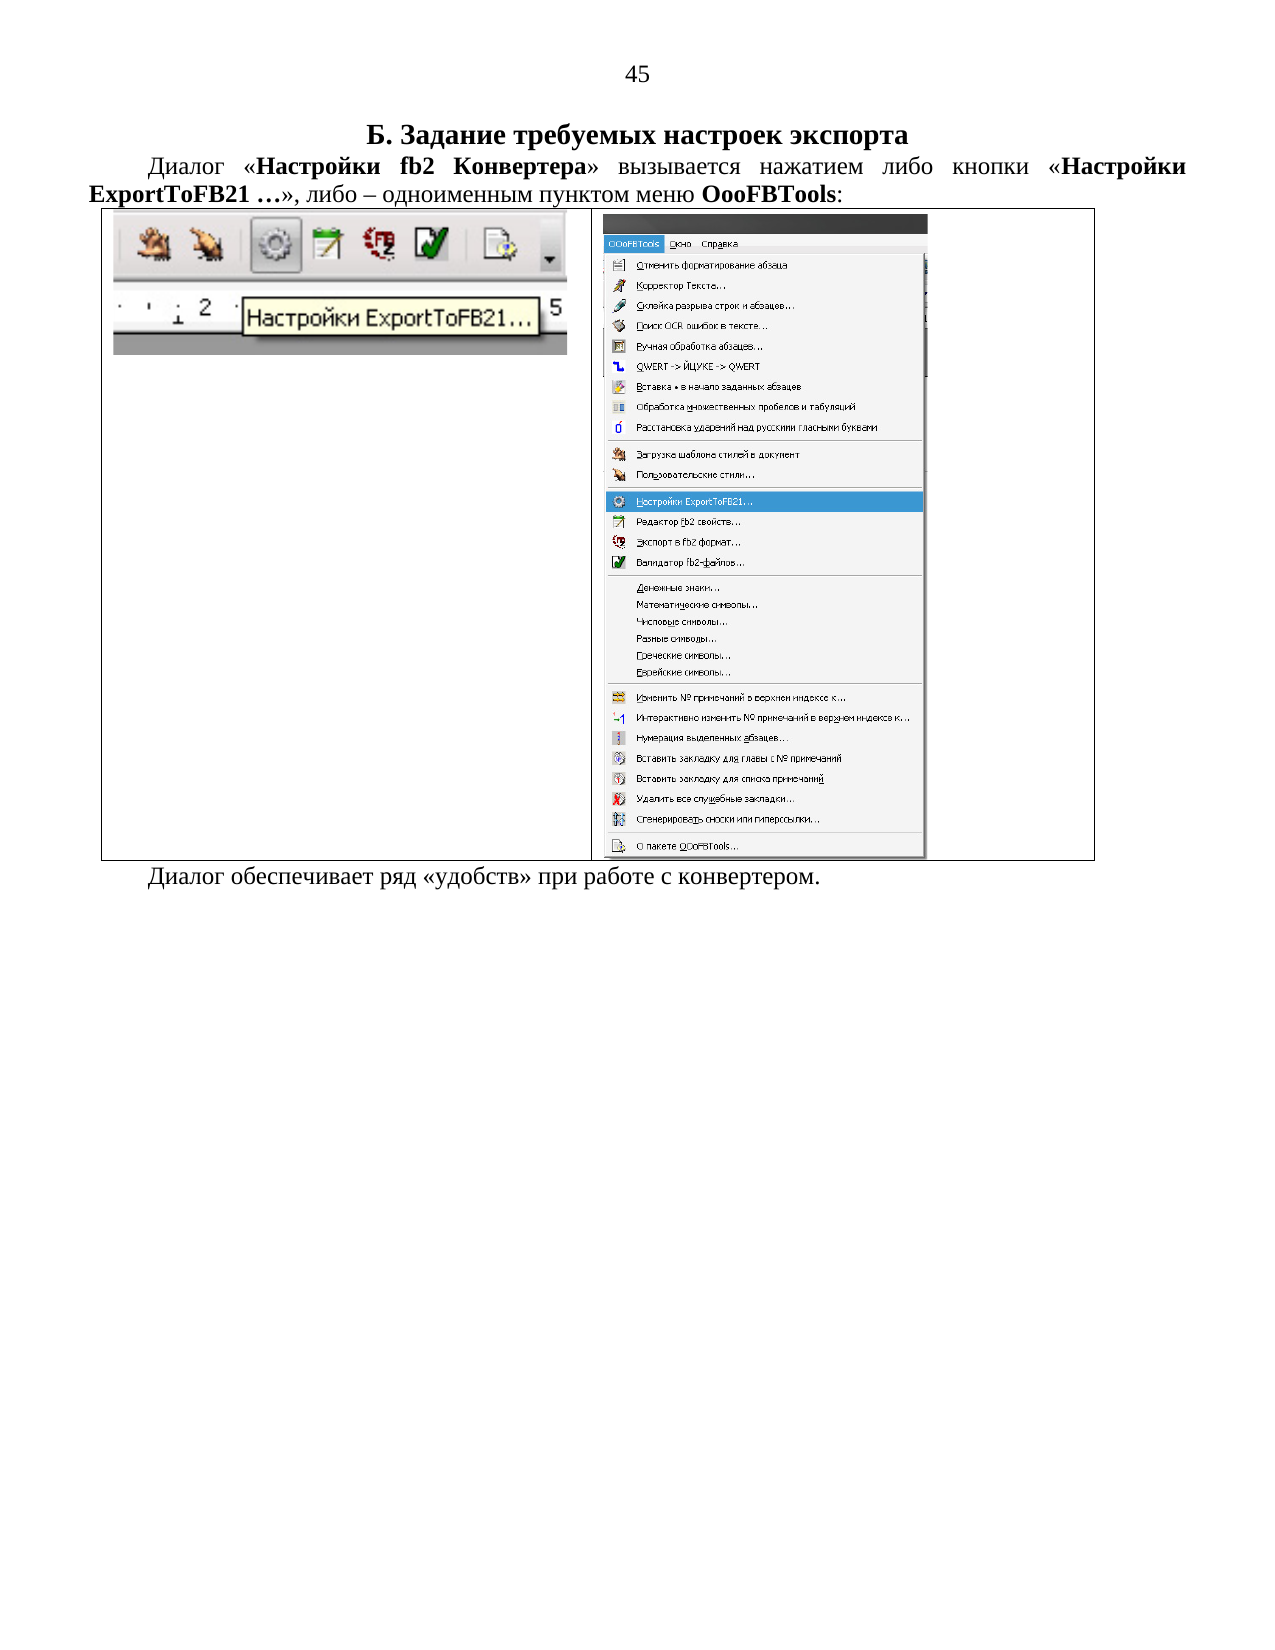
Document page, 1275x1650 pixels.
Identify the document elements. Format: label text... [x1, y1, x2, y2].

subtitle Б. Задание требуемых настроек экспорта [89, 117, 1186, 151]
table_header [928, 209, 1094, 860]
table_header [102, 209, 591, 860]
picture [113, 209, 568, 355]
text Диалог обеспечивает ряд «удобств» при работе с конвертером. [89, 861, 1186, 890]
table_header [592, 209, 603, 860]
text Диалог «Настройки fb2 Конвертера» вызывается нажатием либо кнопки «Настройки ExportToFB21 …», либо – одноименным пунктом меню OooFBTools: [89, 151, 1186, 208]
picture [603, 209, 928, 860]
